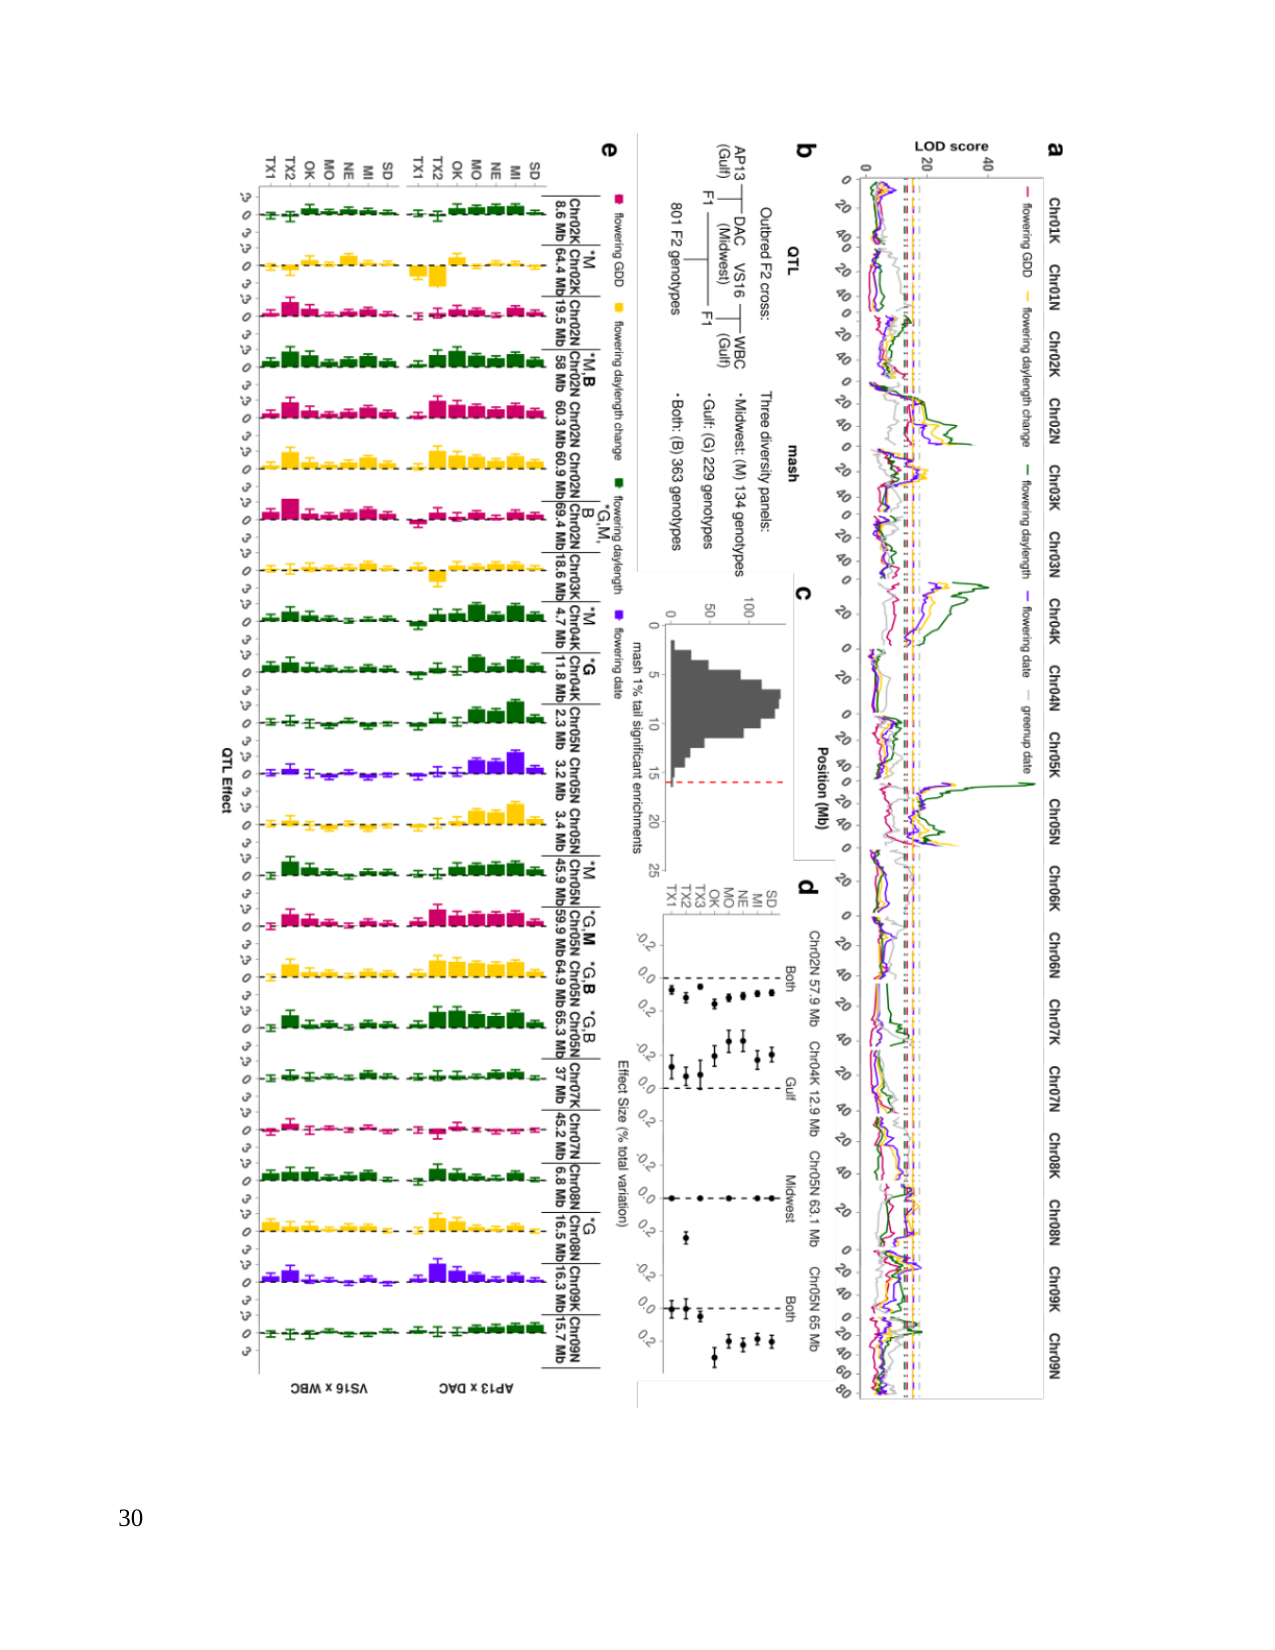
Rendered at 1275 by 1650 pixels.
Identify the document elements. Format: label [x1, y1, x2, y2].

picture [214, 134, 1062, 1408]
